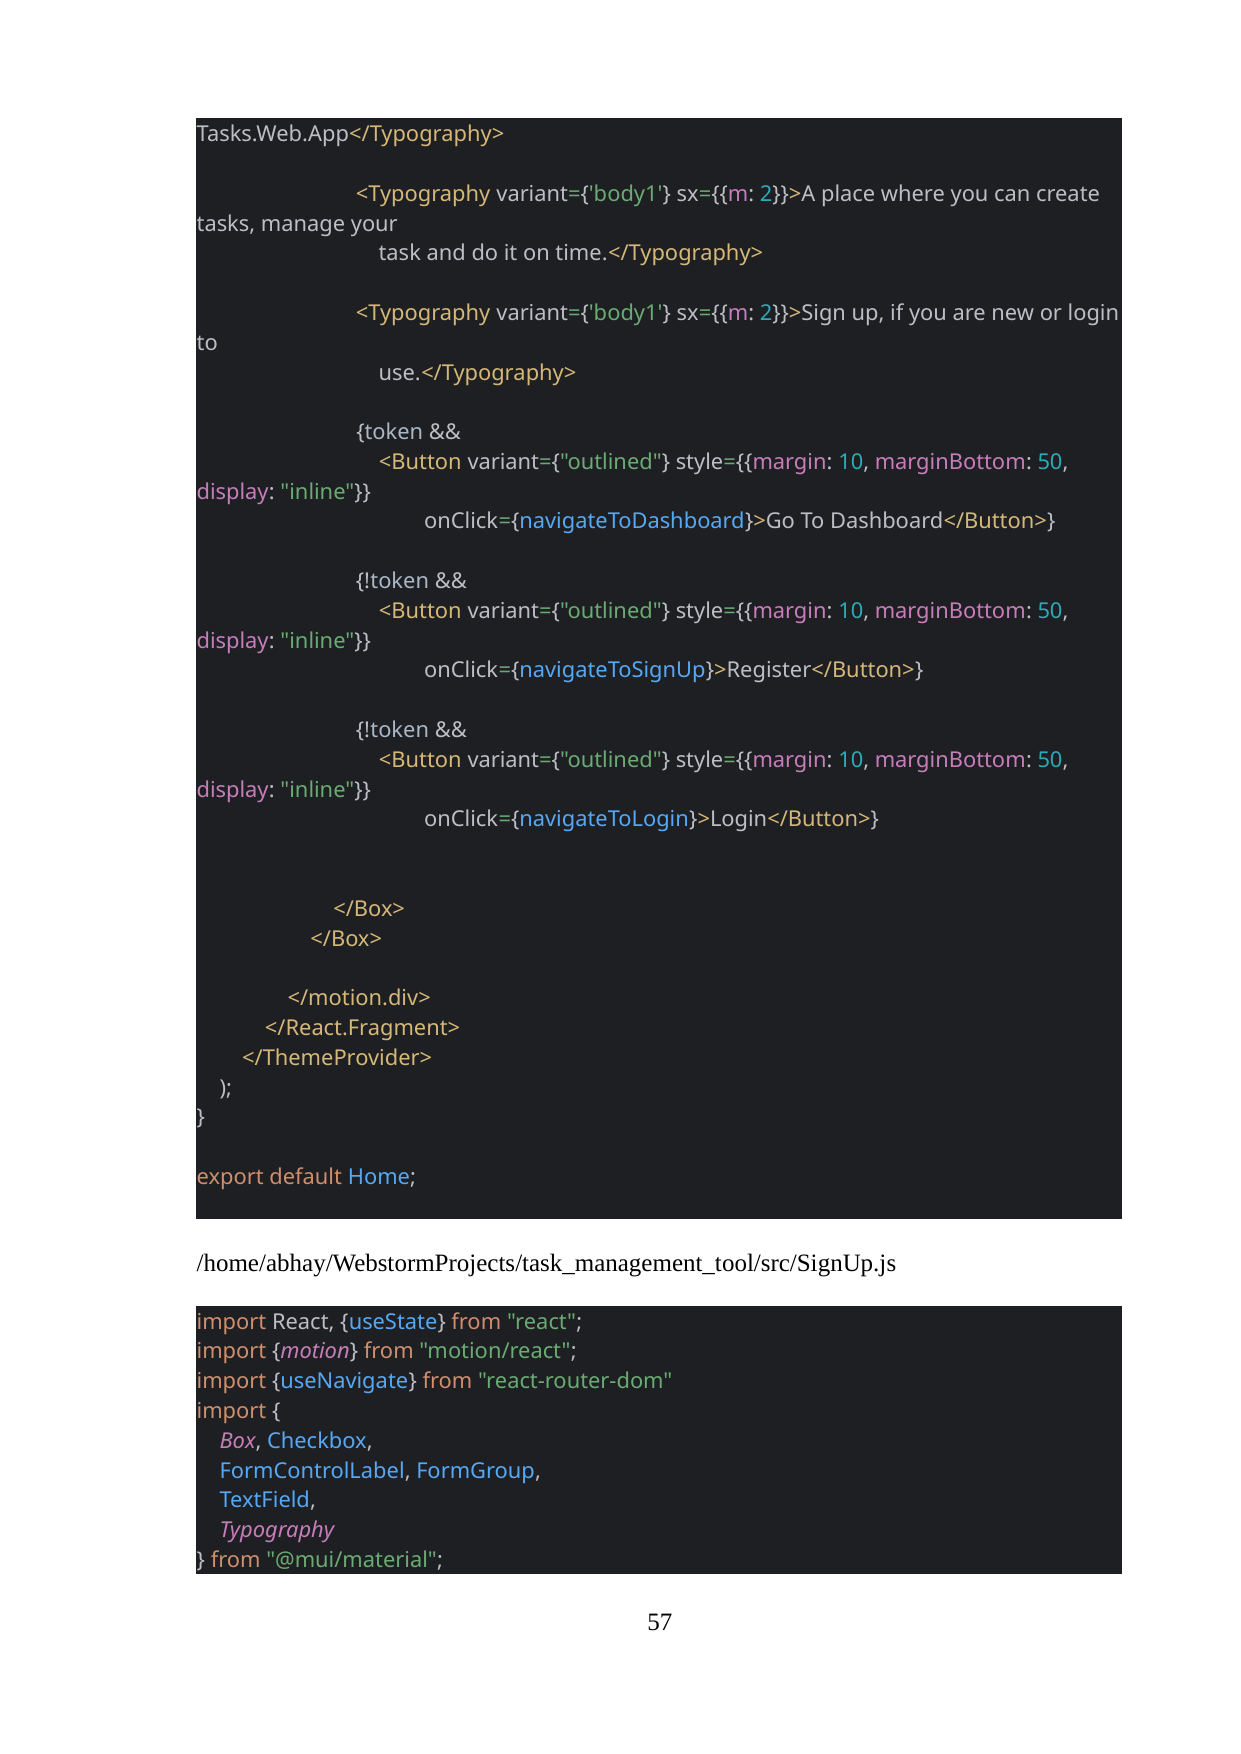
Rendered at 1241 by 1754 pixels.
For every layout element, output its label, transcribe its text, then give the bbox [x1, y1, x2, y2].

text Tasks.Web.App</Typography> <Typography variant={'body1'} sx={{m: 2}}>A place where you can create tasks, manage your task and do it on time.</Typography> <Typography variant={'body1'} sx={{m: 2}}>Sign up, if you are new or login to use.</Typography> {token && <Button variant={"outlined"} style={{margin: 10, marginBottom: 50, display: "inline"}} onClick={navigateToDashboard}>Go To Dashboard</Button>} {!token && <Button variant={"outlined"} style={{margin: 10, marginBottom: 50, display: "inline"}} onClick={navigateToSignUp}>Register</Button>} {!token && <Button variant={"outlined"} style={{margin: 10, marginBottom: 50, display: "inline"}} onClick={navigateToLogin}>Login</Button>} </Box> </Box> </motion.div> </React.Fragment> </ThemeProvider> ); } export default Home; [196, 118, 1122, 1219]
text /home/abhay/WebstormProjects/task_management_tool/src/SignUp.js [196, 1248, 1122, 1277]
text import React, {useState} from "react"; import {motion} from "motion/react"; import {useNavigate} from "react-router-dom" import { Box, Checkbox, FormControlLabel, FormGroup, TextField, Typography } from "@mui/material"; [196, 1306, 1122, 1574]
